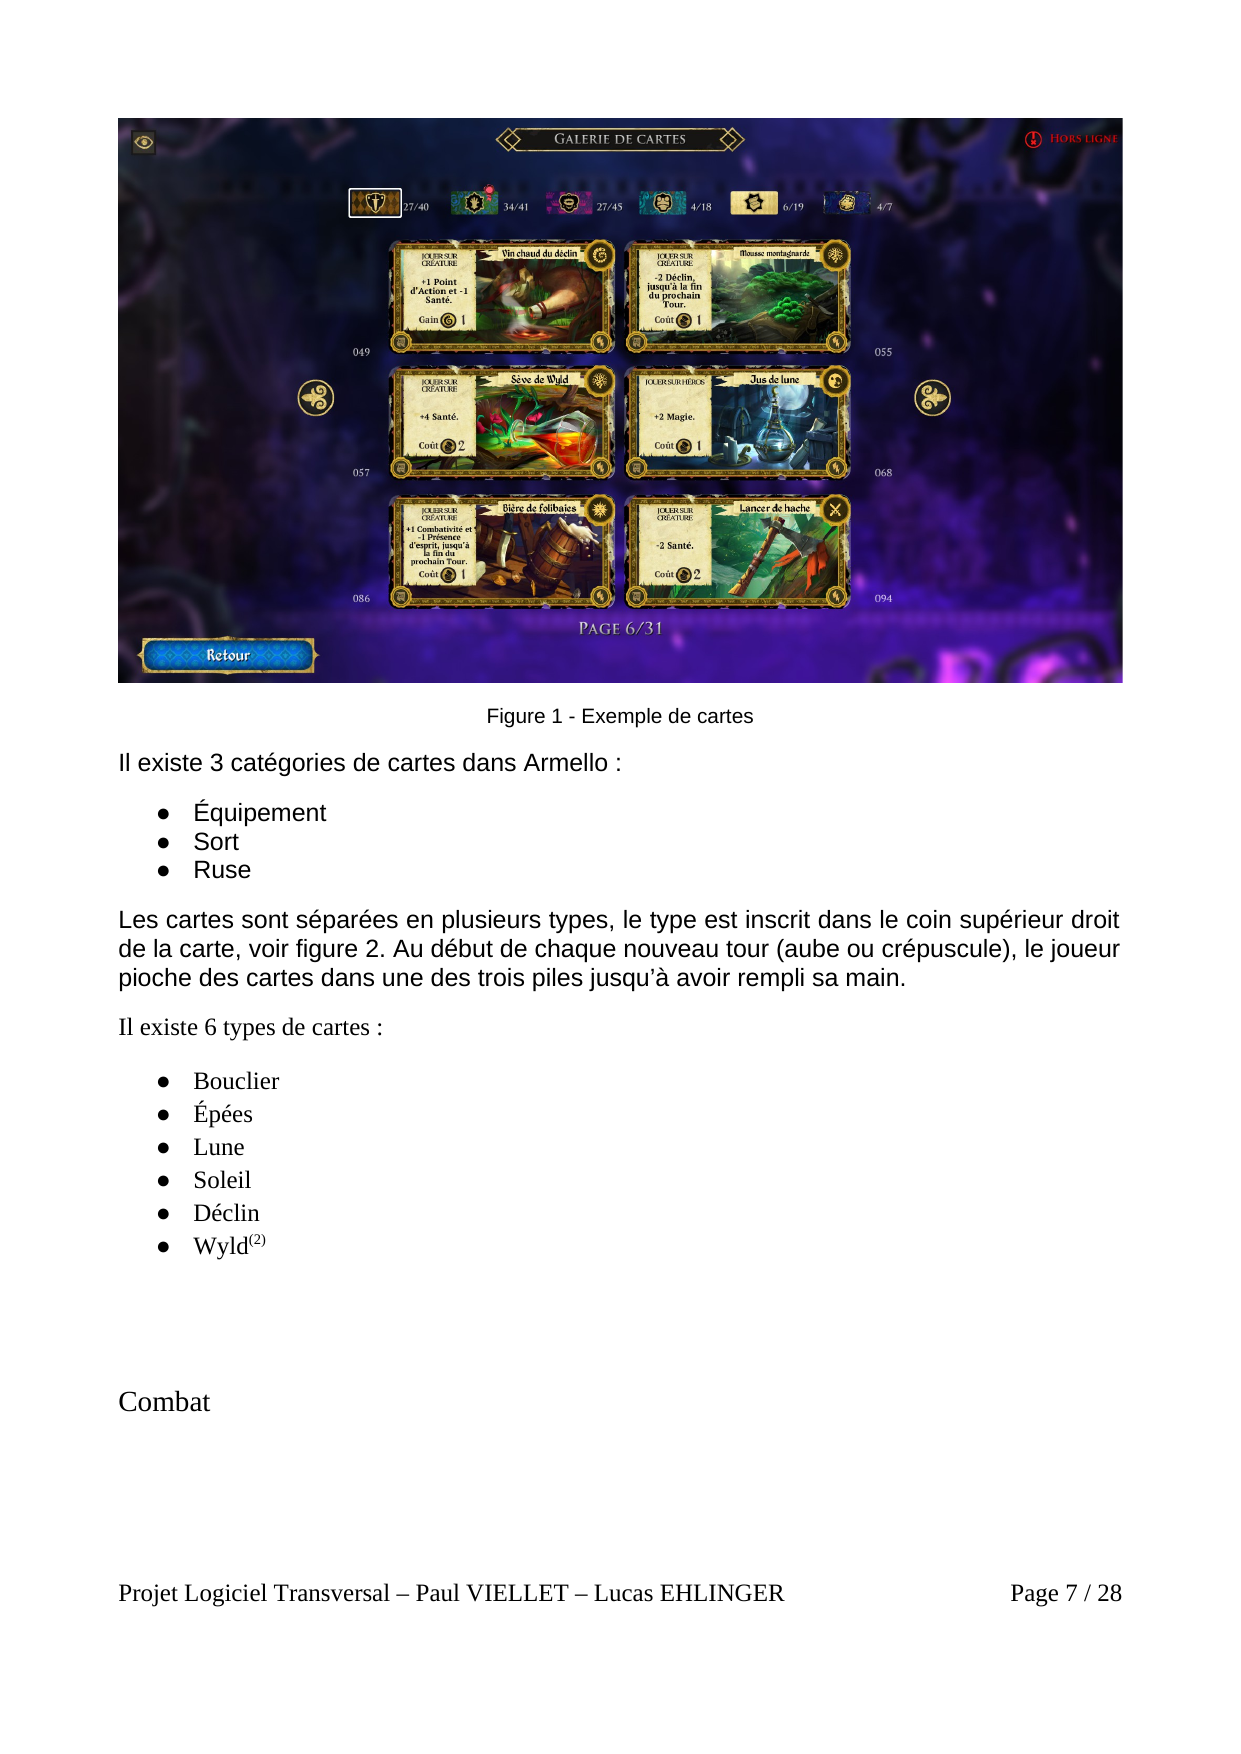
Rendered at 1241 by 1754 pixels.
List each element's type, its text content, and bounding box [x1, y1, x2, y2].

text Combat [118, 1384, 1122, 1418]
text Figure 1 - Exemple de cartes [118, 703, 1122, 727]
list Ruse [156, 855, 1122, 884]
list Épées [156, 1099, 1122, 1128]
picture [118, 118, 1123, 683]
list Équipement [156, 798, 1122, 827]
list Sort [156, 827, 1122, 855]
list Déclin [156, 1198, 1122, 1227]
list Soleil [156, 1165, 1122, 1194]
text Les cartes sont séparées en plusieurs types, le type est inscrit dans le coin supérieur droit de la carte, voir figure 2. Au début de chaque nouveau tour (aube ou crépuscule), le joueur pioche des cartes dans une des trois piles jusqu’à avoir rempli sa main. [118, 905, 1122, 991]
list Bouclier [156, 1066, 1122, 1095]
list Lune [156, 1132, 1122, 1161]
text Il existe 3 catégories de cartes dans Armello : [118, 748, 1122, 777]
text Il existe 6 types de cartes : [118, 1012, 1122, 1041]
list Wyld(2) [156, 1231, 1122, 1260]
